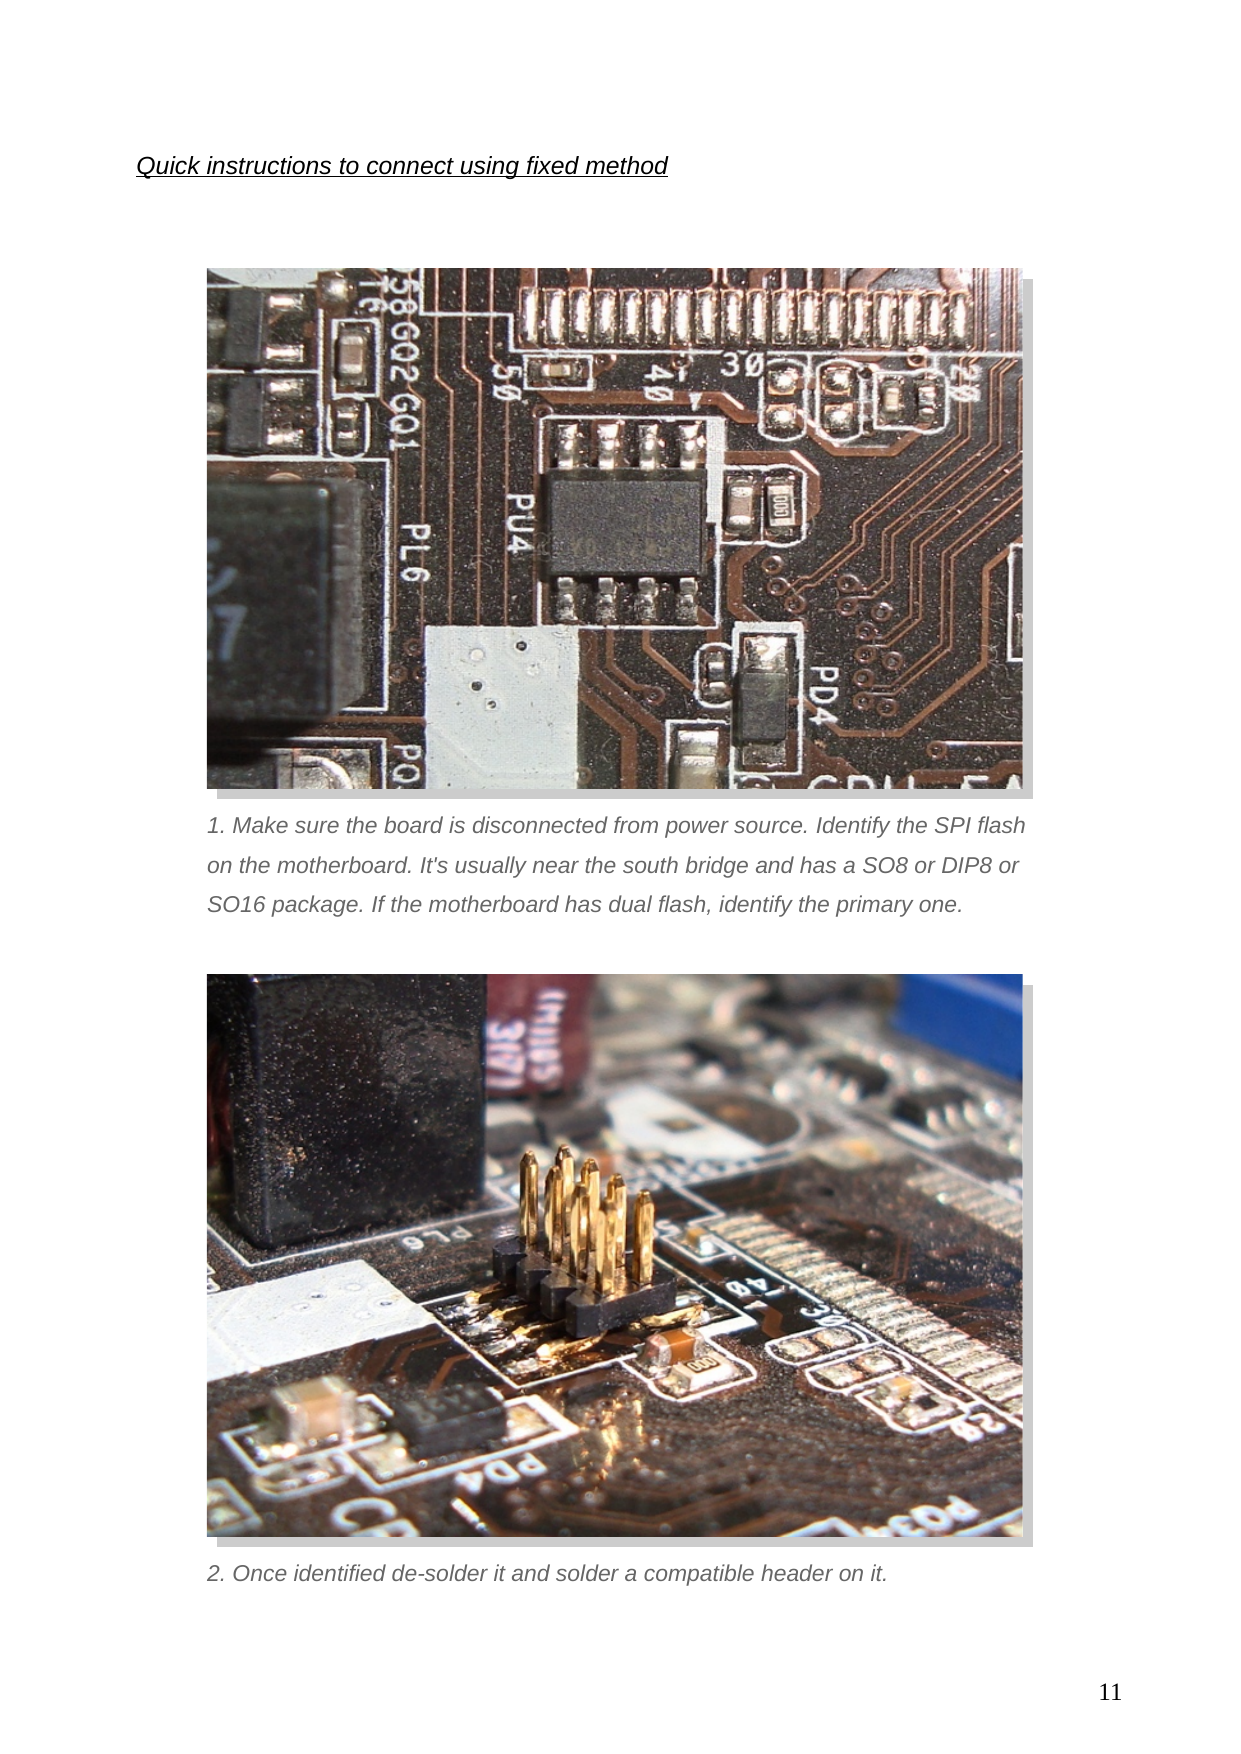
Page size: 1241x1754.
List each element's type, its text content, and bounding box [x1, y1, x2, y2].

picture [206, 268, 1023, 789]
list 1. Make sure the board is disconnected from power source. Identify the SPI flash on the motherboard. It's usually near the south bridge and has a SO8 or DIP8 or SO16 package. If the motherboard has dual flash, identify the primary one. [207, 789, 1033, 918]
picture [206, 974, 1023, 1537]
list 2. Once identified de-solder it and solder a compatible header on it. [207, 1537, 1033, 1587]
subtitle Quick instructions to connect using fixed method [136, 151, 1122, 179]
